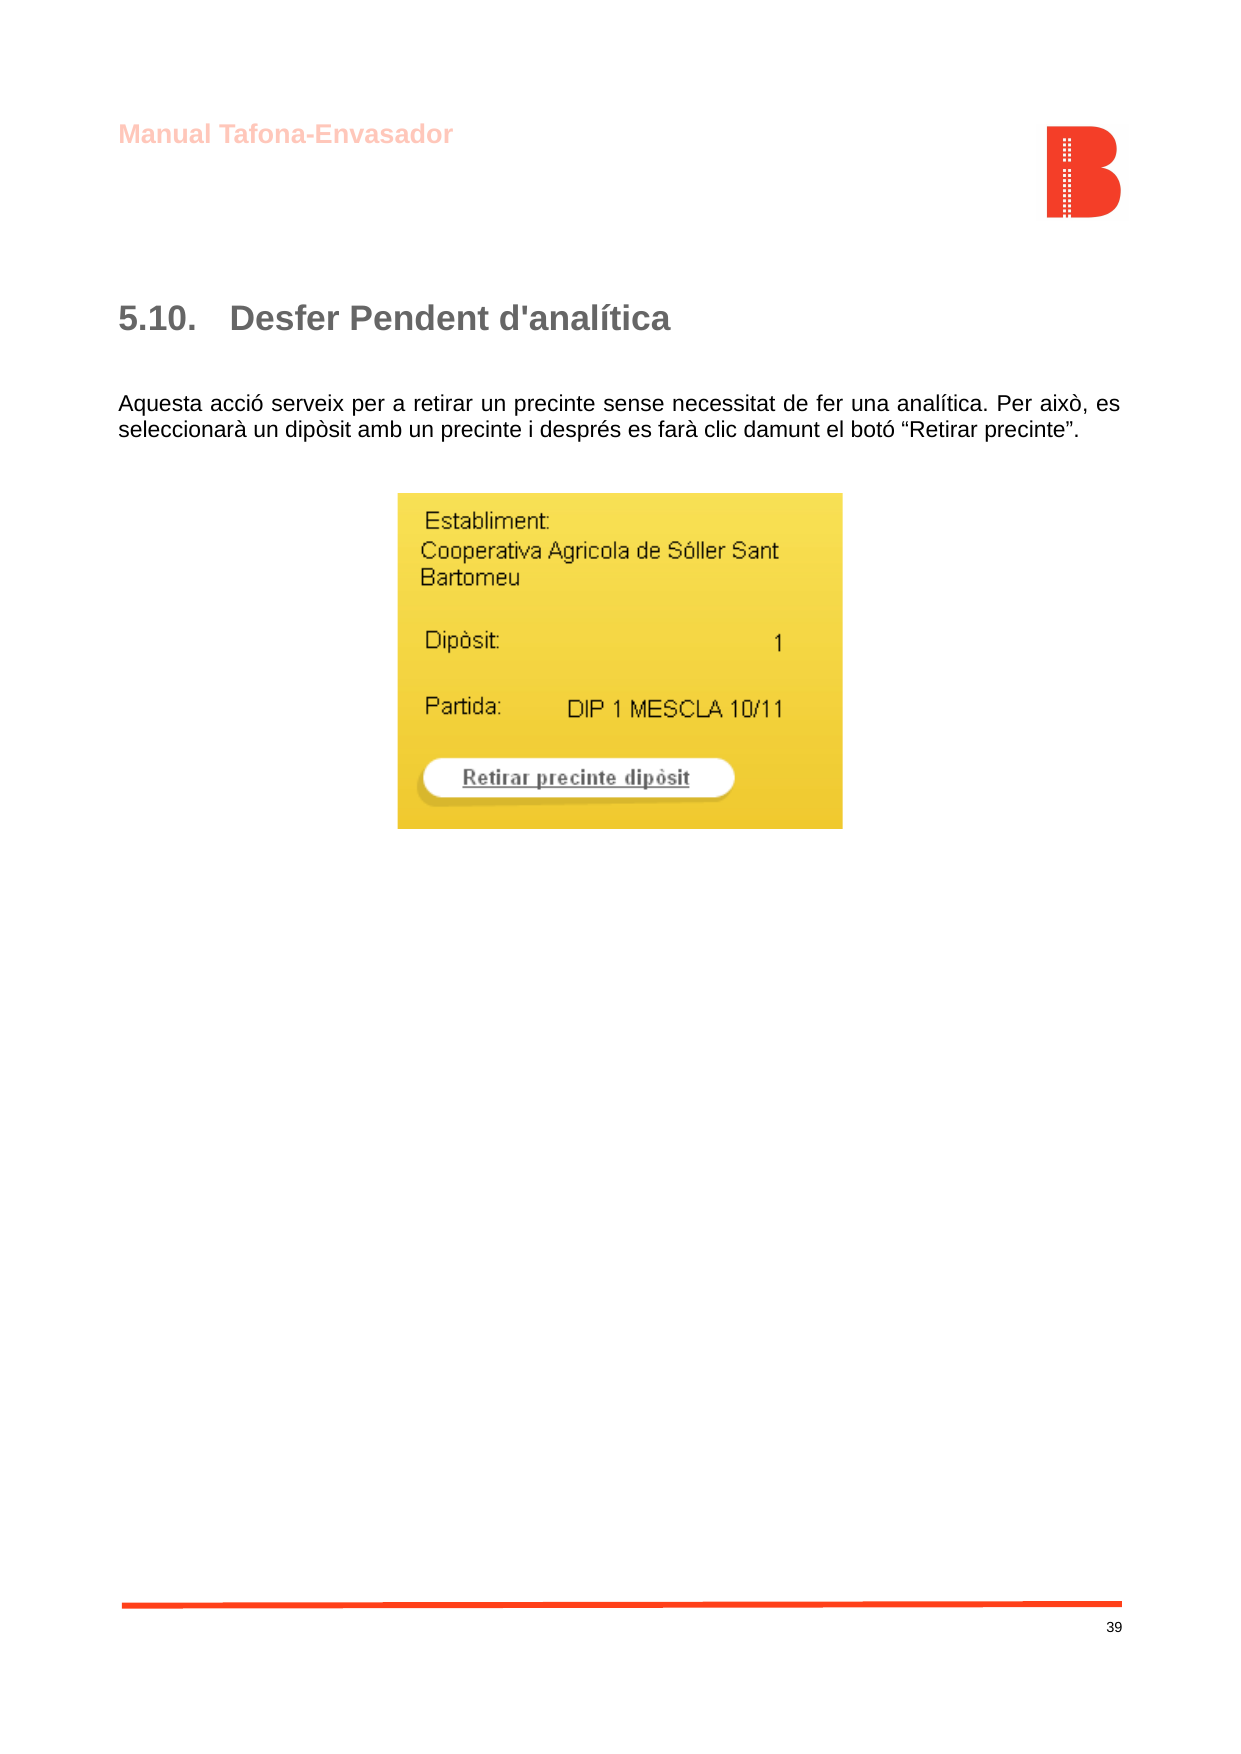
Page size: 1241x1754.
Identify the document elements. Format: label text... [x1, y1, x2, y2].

picture [1036, 124, 1130, 221]
subtitle Desfer Pendent d'analítica [118, 298, 1122, 338]
text Aquesta acció serveix per a retirar un precinte sense necessitat de fer una analítica. Per això, es seleccionarà un dipòsit amb un precinte i després es farà clic damunt el botó “Retirar precinte”. [118, 390, 1122, 442]
picture [397, 493, 843, 829]
